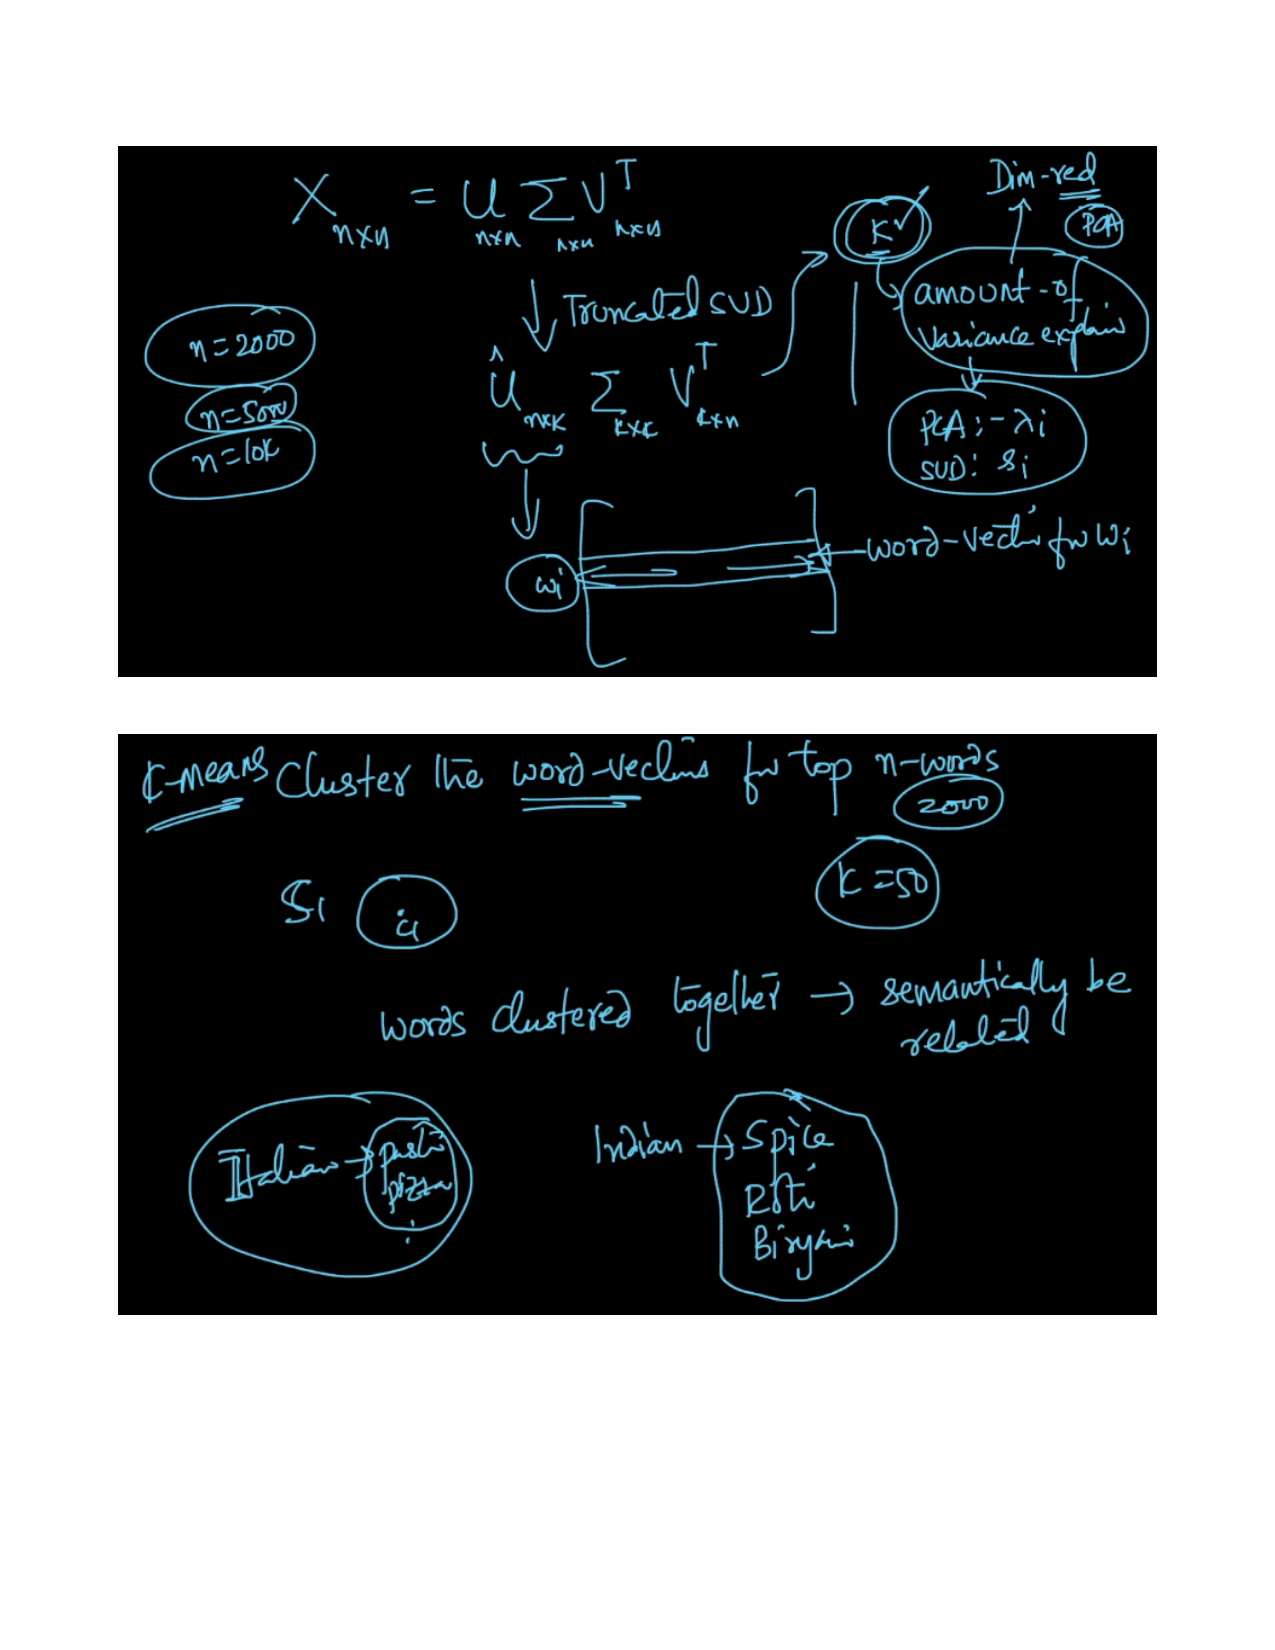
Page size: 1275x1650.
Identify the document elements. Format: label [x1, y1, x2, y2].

picture [118, 734, 1157, 1315]
picture [118, 146, 1157, 677]
